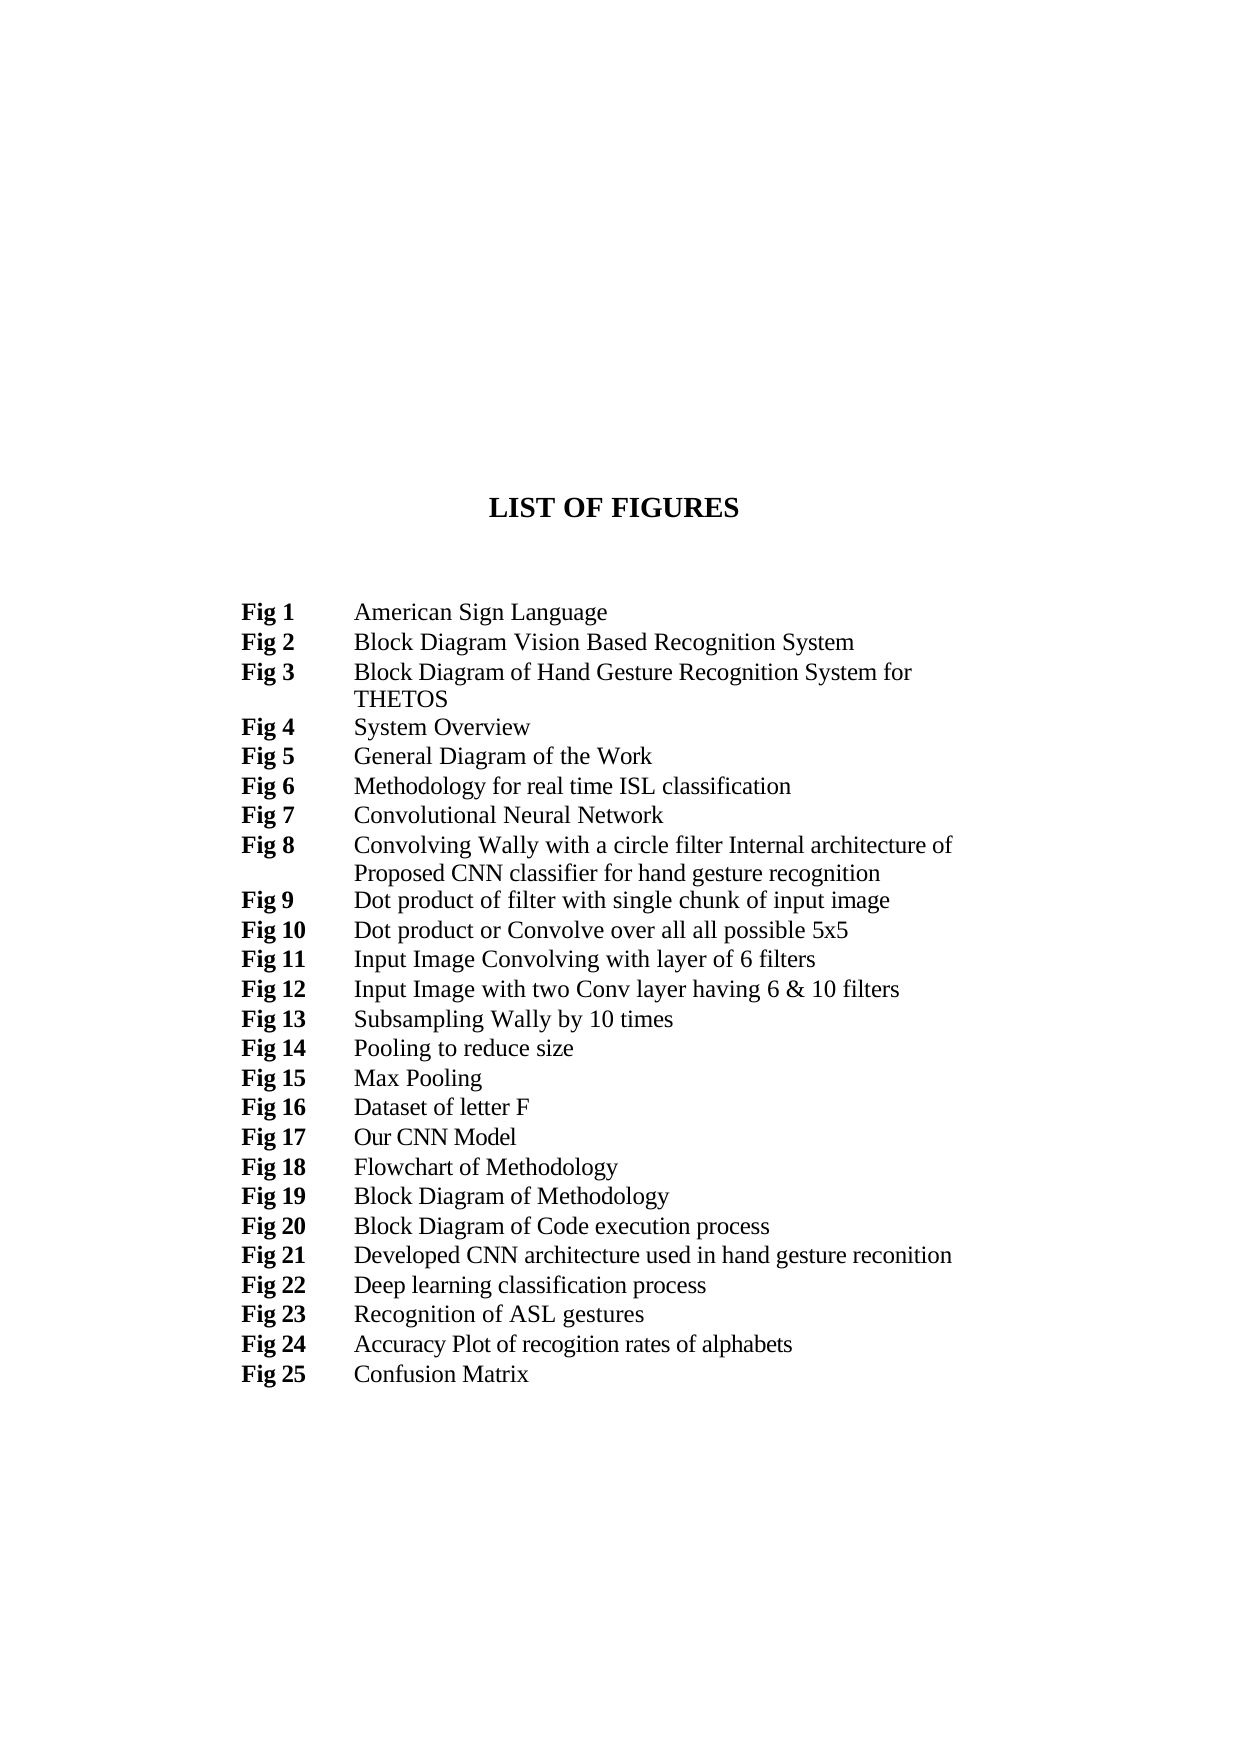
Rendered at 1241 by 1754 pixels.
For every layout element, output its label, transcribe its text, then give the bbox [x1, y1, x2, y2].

table_cell Fig 11 [236, 946, 330, 975]
table_cell Fig 19 [236, 1183, 330, 1212]
table_cell Fig 7 [236, 802, 330, 831]
text LIST OF FIGURES [175, 490, 1053, 523]
table_cell Convolving Wally with a circle filter Internal architecture of Proposed CNN classifier for hand gesture recognition [330, 831, 983, 887]
table_cell Flowchart of Methodology [330, 1153, 983, 1182]
table_cell Fig 12 [236, 975, 330, 1005]
table_cell Fig 20 [236, 1212, 330, 1242]
table_cell Block Diagram of Code execution process [330, 1212, 983, 1242]
table_cell Convolutional Neural Network [330, 802, 983, 831]
table_cell Fig 13 [236, 1005, 330, 1034]
table_cell Fig 8 [236, 831, 330, 887]
table_cell Developed CNN architecture used in hand gesture reconition [330, 1242, 983, 1271]
table_cell Fig 17 [236, 1123, 330, 1153]
table_cell Recognition of ASL gestures [330, 1301, 983, 1330]
table_cell Dot product or Convolve over all all possible 5x5 [330, 916, 983, 946]
table_cell Our CNN Model [330, 1123, 983, 1153]
table_cell Dataset of letter F [330, 1094, 983, 1123]
table_cell Block Diagram Vision Based Recognition System [330, 628, 983, 658]
table_cell Fig 3 [236, 658, 330, 713]
table_cell Fig 18 [236, 1153, 330, 1182]
table_cell Fig 14 [236, 1035, 330, 1064]
table_cell Dot product of filter with single chunk of input image [330, 887, 983, 916]
table_cell Input Image with two Conv layer having 6 & 10 filters [330, 975, 983, 1005]
table_cell Input Image Convolving with layer of 6 filters [330, 946, 983, 975]
table_header Fig 1 [236, 600, 330, 628]
table_cell General Diagram of the Work [330, 743, 983, 772]
table_cell Fig 21 [236, 1242, 330, 1271]
table_cell Pooling to reduce size [330, 1035, 983, 1064]
table_cell Confusion Matrix [330, 1360, 983, 1389]
table_cell Fig 2 [236, 628, 330, 658]
table_cell Fig 22 [236, 1271, 330, 1301]
table_cell Subsampling Wally by 10 times [330, 1005, 983, 1034]
table_cell System Overview [330, 713, 983, 743]
table_cell Fig 24 [236, 1330, 330, 1360]
table_cell Fig 9 [236, 887, 330, 916]
table_cell Fig 5 [236, 743, 330, 772]
table_cell Fig 16 [236, 1094, 330, 1123]
table_cell Block Diagram of Hand Gesture Recognition System for THETOS [330, 658, 983, 713]
table_cell Fig 6 [236, 772, 330, 802]
table_header American Sign Language [330, 600, 983, 628]
table_cell Max Pooling [330, 1064, 983, 1094]
table_cell Fig 23 [236, 1301, 330, 1330]
table_cell Block Diagram of Methodology [330, 1183, 983, 1212]
table_cell Methodology for real time ISL classification [330, 772, 983, 802]
table_cell Fig 4 [236, 713, 330, 743]
table_cell Fig 25 [236, 1360, 330, 1389]
table_cell Fig 10 [236, 916, 330, 946]
table_cell Fig 15 [236, 1064, 330, 1094]
table_cell Accuracy Plot of recogition rates of alphabets [330, 1330, 983, 1360]
table_cell Deep learning classification process [330, 1271, 983, 1301]
